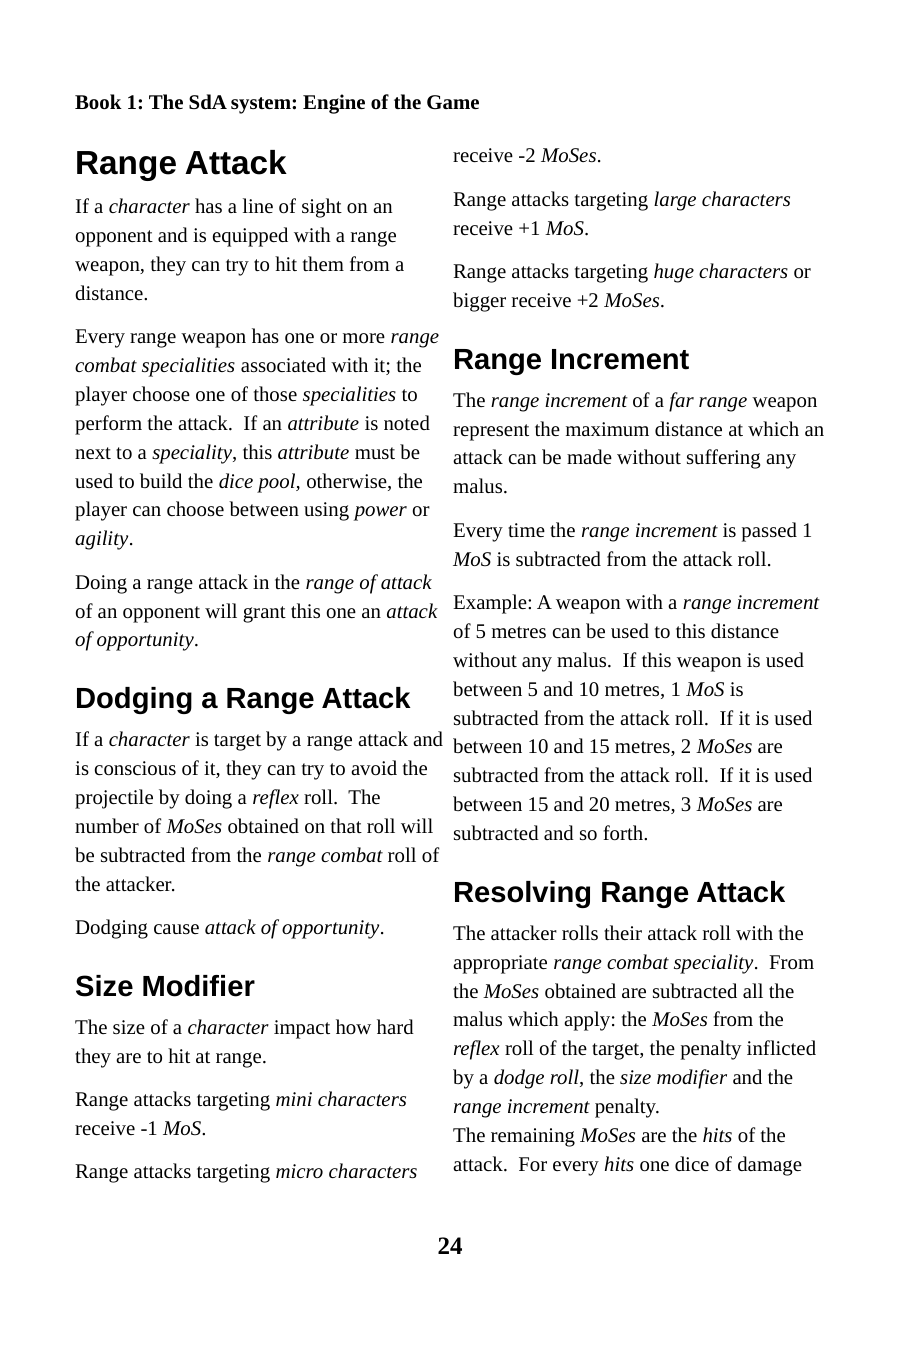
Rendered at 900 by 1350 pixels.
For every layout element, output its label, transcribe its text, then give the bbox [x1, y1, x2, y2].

subtitle Size Modifier [75, 969, 447, 1002]
subtitle Range Attack [75, 143, 447, 182]
text receive -2 MoSes. [453, 143, 825, 167]
text Range attacks targeting mini characters receive -1 MoS. [75, 1087, 447, 1140]
text Dodging cause attack of opportunity. [75, 915, 447, 939]
text The size of a character impact how hard they are to hit at range. [75, 1015, 447, 1068]
text Range attacks targeting large characters receive +1 MoS. [453, 187, 825, 240]
text If a character is target by a range attack and is conscious of it, they can try to avoid the projectile by doing a reflex roll. The number of MoSes obtained on that roll will be subtracted from the range combat roll of the attacker. [75, 727, 447, 896]
text Range attacks targeting huge characters or bigger receive +2 MoSes. [453, 259, 825, 312]
text Every time the range increment is passed 1 MoS is subtracted from the attack roll. [453, 518, 825, 571]
text The attacker rolls their attack roll with the appropriate range combat speciality. From the MoSes obtained are subtracted all the malus which apply: the MoSes from the reflex roll of the target, the penalty inflicted by a dodge roll, the size modifier and the range increment penalty. The remaining MoSes are the hits of the attack. For every hits one dice of damage [453, 921, 825, 1176]
text Doing a range attack in the range of attack of an opponent will grant this one an attack of opportunity. [75, 570, 447, 651]
text If a character has a line of sight on an opponent and is equipped with a range weapon, they can try to hit them from a distance. [75, 194, 447, 305]
subtitle Dodging a Range Attack [75, 681, 447, 715]
subtitle Resolving Range Attack [453, 875, 825, 908]
subtitle Range Increment [453, 342, 825, 375]
text Every range weapon has one or more range combat specialities associated with it; the player choose one of those specialities to perform the attack. If an attribute is noted next to a speciality, this attribute must be used to build the dice pool, otherwise, the player can choose between using power or agility. [75, 324, 447, 550]
text Example: A weapon with a range increment of 5 metres can be used to this distance without any malus. If this weapon is used between 5 and 10 metres, 1 MoS is subtracted from the attack roll. If it is used between 10 and 15 metres, 2 MoSes are subtracted from the attack roll. If it is used between 15 and 20 metres, 3 MoSes are subtracted and so forth. [453, 590, 825, 845]
text Range attacks targeting micro characters [75, 1159, 447, 1183]
text The range increment of a far range weapon represent the maximum distance at which an attack can be made without suffering any malus. [453, 388, 825, 498]
